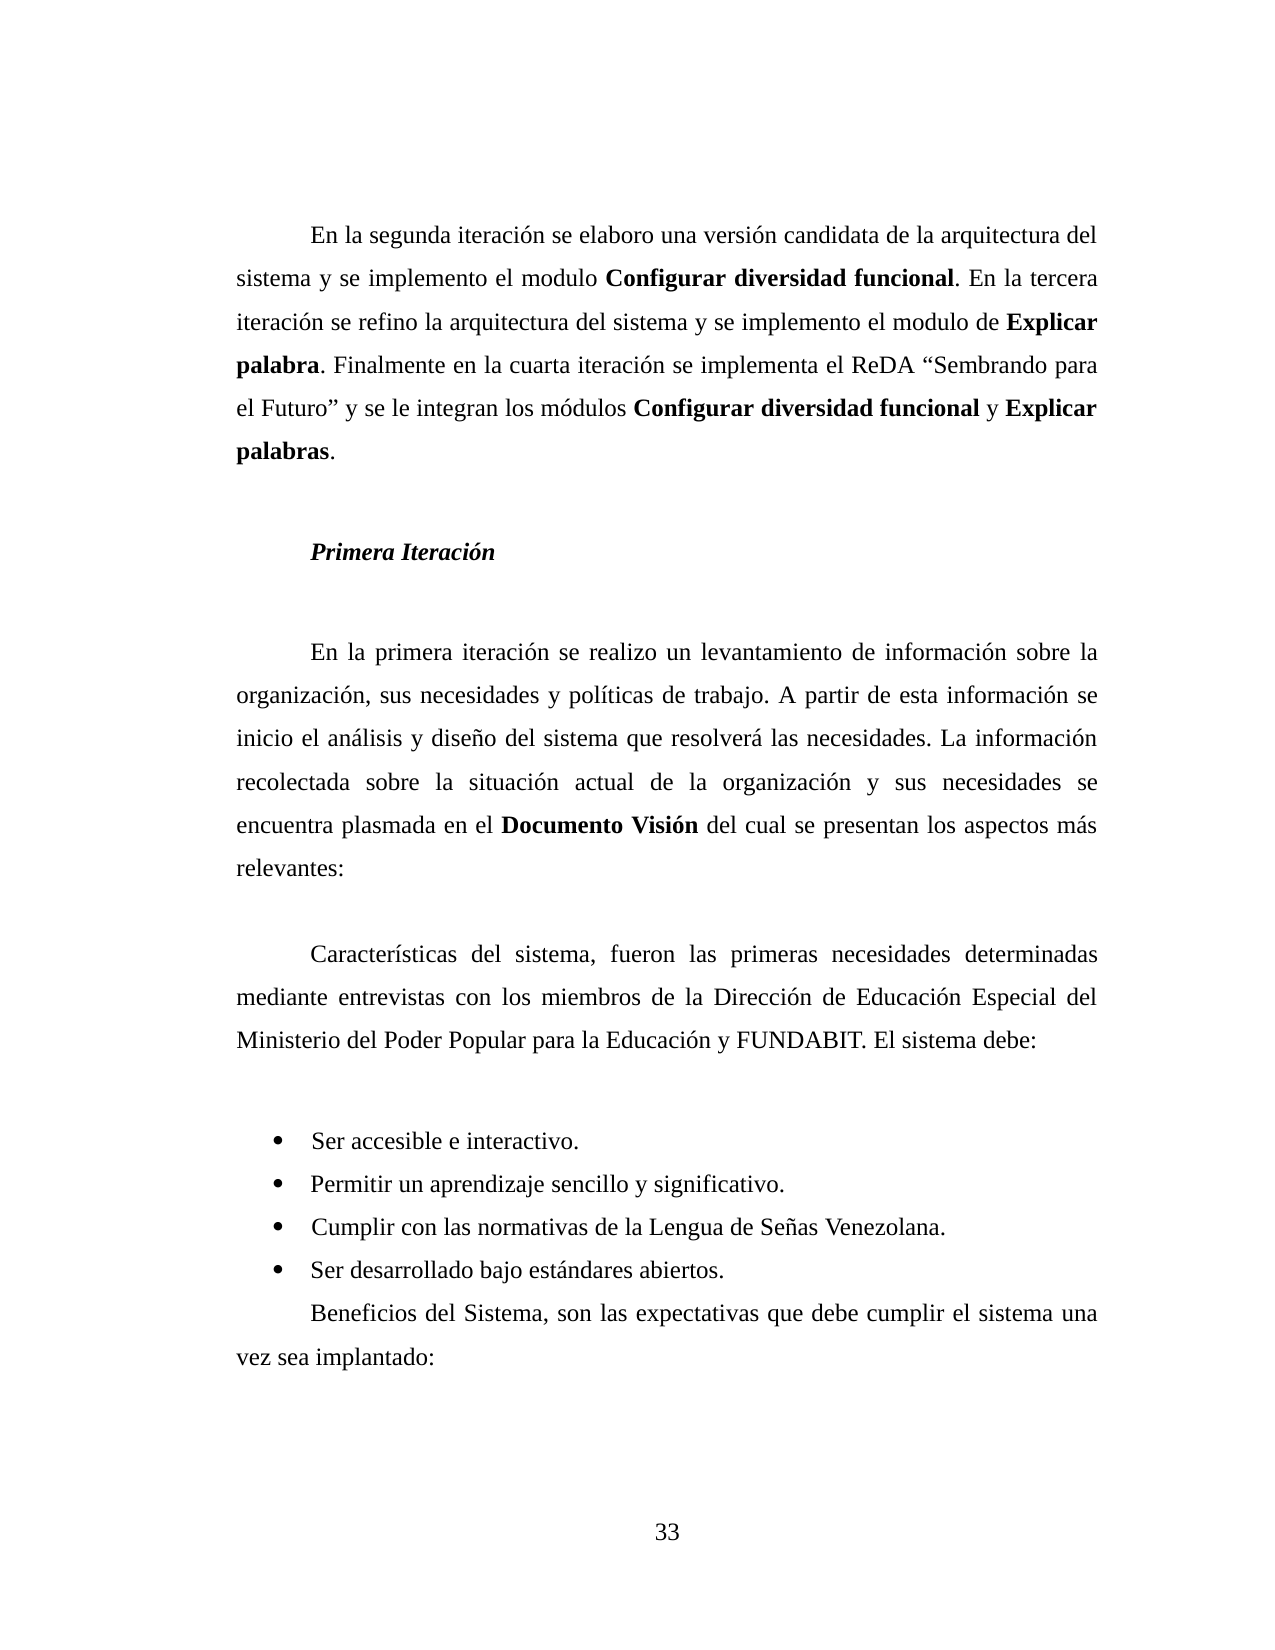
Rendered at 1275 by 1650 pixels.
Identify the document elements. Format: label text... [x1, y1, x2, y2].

text En la segunda iteración se elaboro una versión candidata de la arquitectura del sistema y se implemento el modulo Configurar diversidad funcional. En la tercera iteración se refino la arquitectura del sistema y se implemento el modulo de Explicar palabra. Finalmente en la cuarta iteración se implementa el ReDA “Sembrando para el Futuro” y se le integran los módulos Configurar diversidad funcional y Explicar palabras. [236, 220, 1098, 465]
list Cumplir con las normativas de la Lengua de Señas Venezolana. [274, 1212, 1098, 1241]
text Beneficios del Sistema, son las expectativas que debe cumplir el sistema una vez sea implantado: [236, 1298, 1098, 1370]
list Ser accesible e interactivo. [274, 1126, 1098, 1155]
list Ser desarrollado bajo estándares abiertos. [274, 1255, 1098, 1284]
text Primera Iteración [236, 537, 1098, 565]
text En la primera iteración se realizo un levantamiento de información sobre la organización, sus necesidades y políticas de trabajo. A partir de esta información se inicio el análisis y diseño del sistema que resolverá las necesidades. La información recolectada sobre la situación actual de la organización y sus necesidades se encuentra plasmada en el Documento Visión del cual se presentan los aspectos más relevantes: [236, 637, 1098, 882]
text Características del sistema, fueron las primeras necesidades determinadas mediante entrevistas con los miembros de la Dirección de Educación Especial del Ministerio del Poder Popular para la Educación y FUNDABIT. El sistema debe: [236, 939, 1098, 1054]
list Permitir un aprendizaje sencillo y significativo. [274, 1169, 1098, 1198]
